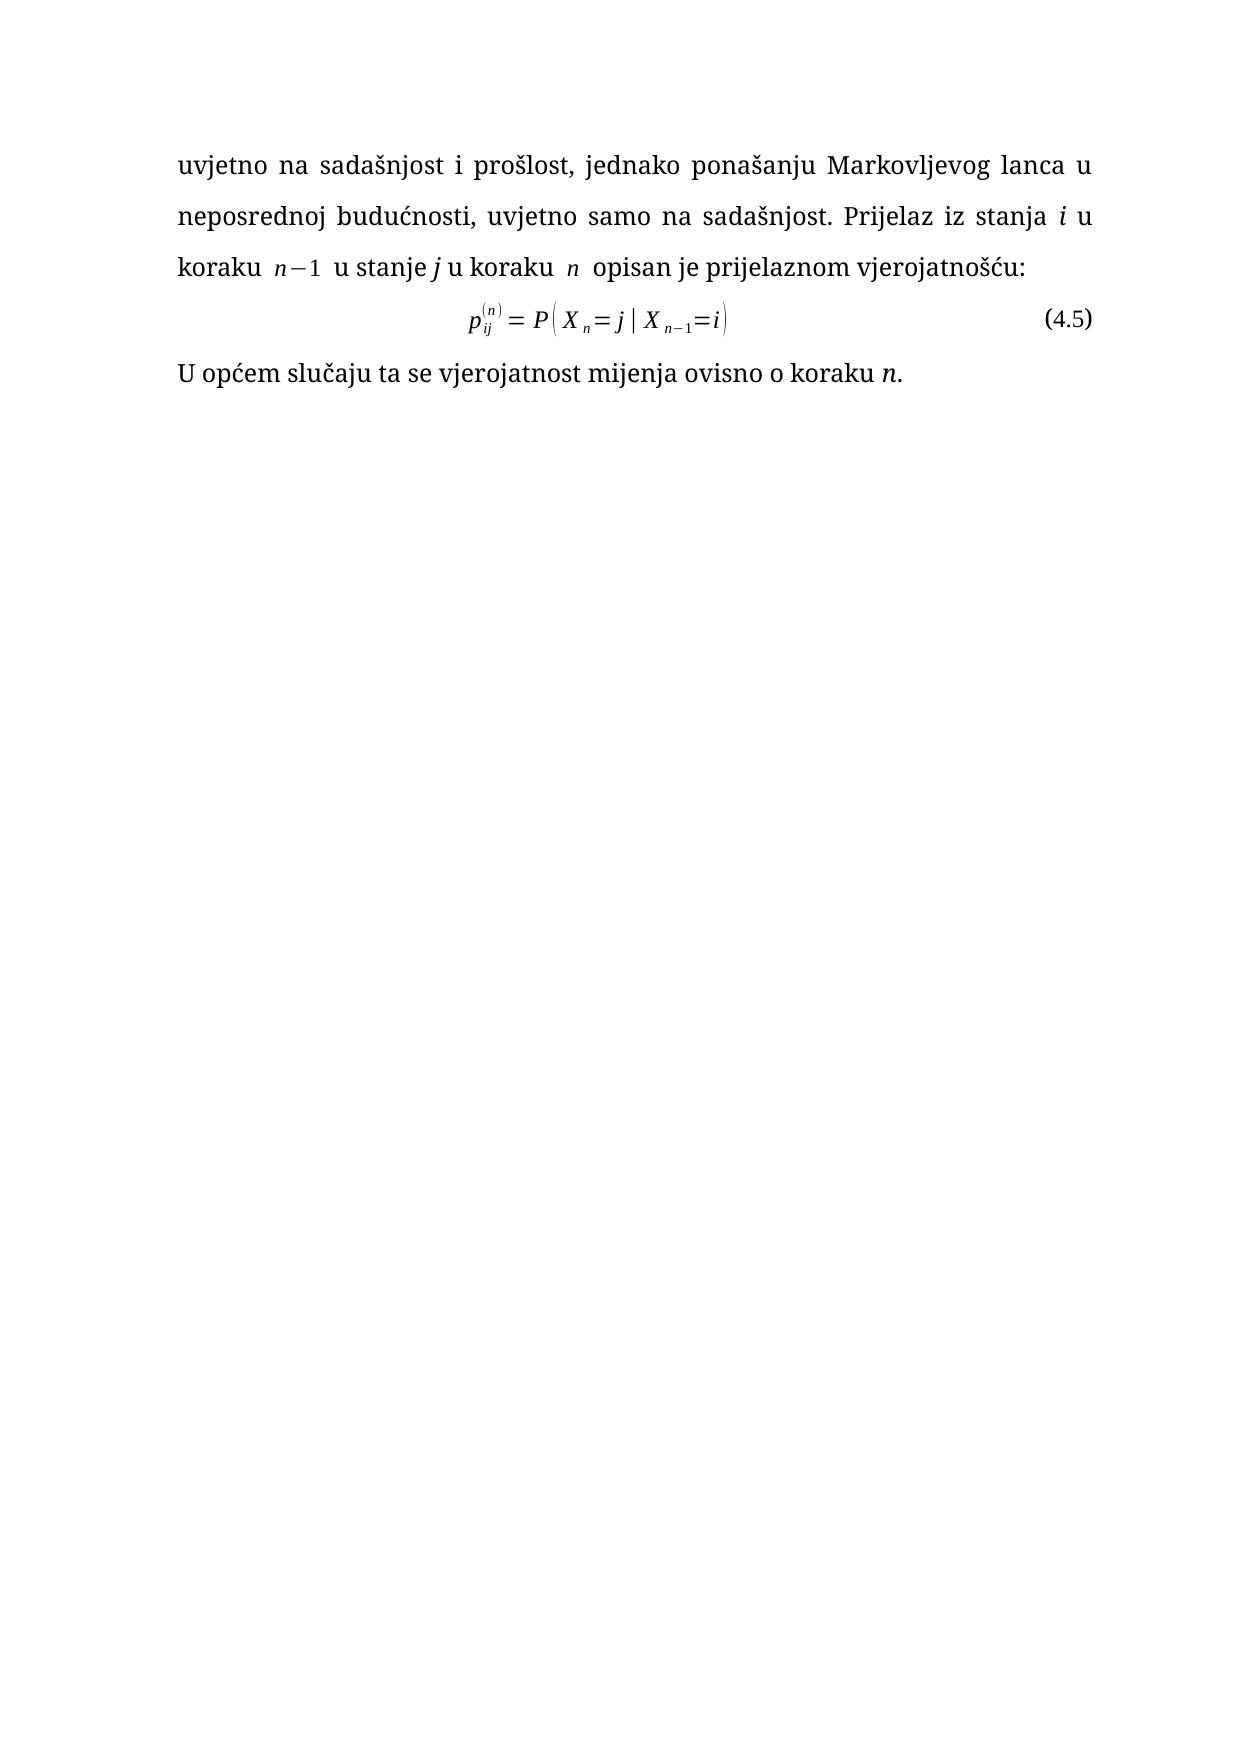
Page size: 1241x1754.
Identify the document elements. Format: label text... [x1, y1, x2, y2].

text Svojstvo u relaciji (4.4) je upravo svojstvo odsustva pamćenja, odnosno Markovljevo svojstvo. Pretpostavimo da se nalazimo u vremenskom trenutku n. Tada vrijeme predstavlja neposrednu budućnost, dok vremena predstavljaju prošlost. Markovljevo svojstvo nam govori da je ponašanje Markovljevog lanca u neposrednoj budućnosti, uvjetno na sadašnjost i prošlost, jednako ponašanju Markovljevog lanca u neposrednoj budućnosti, uvjetno samo na sadašnjost. Prijelaz iz stanja i u koraku u stanje j u koraku opisan je prijelaznom vjerojatnošću: [177, 148, 1093, 284]
text (4.5) [177, 301, 1093, 338]
text U općem slučaju ta se vjerojatnost mijenja ovisno o koraku n. [177, 355, 1093, 389]
